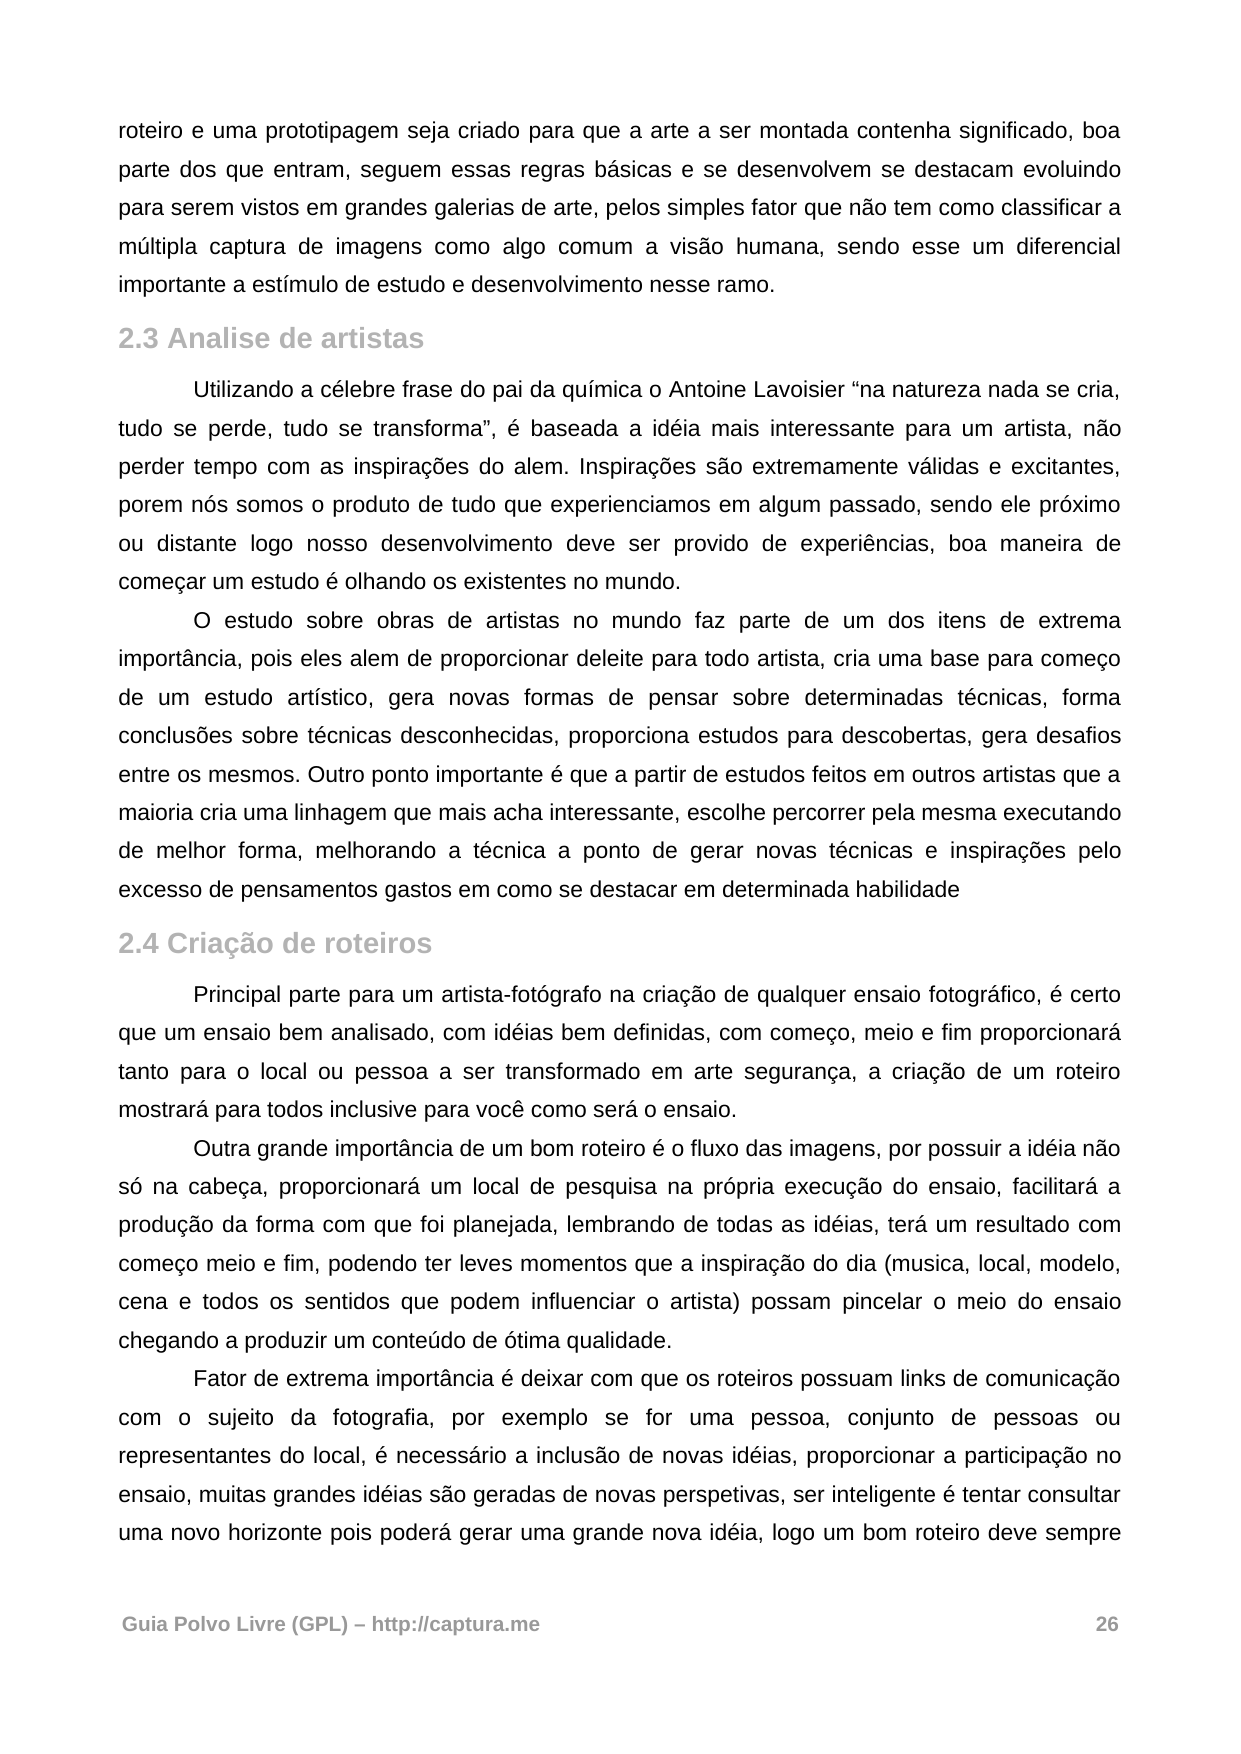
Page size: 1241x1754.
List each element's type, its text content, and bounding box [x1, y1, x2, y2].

text Fator de extrema importância é deixar com que os roteiros possuam links de comunicação com o sujeito da fotografia, por exemplo se for uma pessoa, conjunto de pessoas ou representantes do local, é necessário a inclusão de novas idéias, proporcionar a participação no ensaio, muitas grandes idéias são geradas de novas perspetivas, ser inteligente é tentar consultar uma novo horizonte pois poderá gerar uma grande nova idéia, logo um bom roteiro deve sempre [118, 1366, 1122, 1545]
text Principal parte para um artista-fotógrafo na criação de qualquer ensaio fotográfico, é certo que um ensaio bem analisado, com idéias bem definidas, com começo, meio e fim proporcionará tanto para o local ou pessoa a ser transformado em arte segurança, a criação de um roteiro mostrará para todos inclusive para você como será o ensaio. [118, 982, 1122, 1122]
subtitle 2.4 Criação de roteiros [118, 927, 1122, 959]
text roteiro e uma prototipagem seja criado para que a arte a ser montada contenha significado, boa parte dos que entram, seguem essas regras básicas e se desenvolvem se destacam evoluindo para serem vistos em grandes galerias de arte, pelos simples fator que não tem como classificar a múltipla captura de imagens como algo comum a visão humana, sendo esse um diferencial importante a estímulo de estudo e desenvolvimento nesse ramo. [118, 118, 1122, 297]
text Outra grande importância de um bom roteiro é o fluxo das imagens, por possuir a idéia não só na cabeça, proporcionará um local de pesquisa na própria execução do ensaio, facilitará a produção da forma com que foi planejada, lembrando de todas as idéias, terá um resultado com começo meio e fim, podendo ter leves momentos que a inspiração do dia (musica, local, modelo, cena e todos os sentidos que podem influenciar o artista) possam pincelar o meio do ensaio chegando a produzir um conteúdo de ótima qualidade. [118, 1135, 1122, 1353]
text Utilizando a célebre frase do pai da química o Antoine Lavoisier “na natureza nada se cria, tudo se perde, tudo se transforma”, é baseada a idéia mais interessante para um artista, não perder tempo com as inspirações do alem. Inspirações são extremamente válidas e excitantes, porem nós somos o produto de tudo que experienciamos em algum passado, sendo ele próximo ou distante logo nosso desenvolvimento deve ser provido de experiências, boa maneira de começar um estudo é olhando os existentes no mundo. [118, 377, 1122, 595]
text O estudo sobre obras de artistas no mundo faz parte de um dos itens de extrema importância, pois eles alem de proporcionar deleite para todo artista, cria uma base para começo de um estudo artístico, gera novas formas de pensar sobre determinadas técnicas, forma conclusões sobre técnicas desconhecidas, proporciona estudos para descobertas, gera desafios entre os mesmos. Outro ponto importante é que a partir de estudos feitos em outros artistas que a maioria cria uma linhagem que mais acha interessante, escolhe percorrer pela mesma executando de melhor forma, melhorando a técnica a ponto de gerar novas técnicas e inspirações pelo excesso de pensamentos gastos em como se destacar em determinada habilidade [118, 607, 1122, 902]
subtitle 2.3 Analise de artistas [118, 322, 1122, 355]
